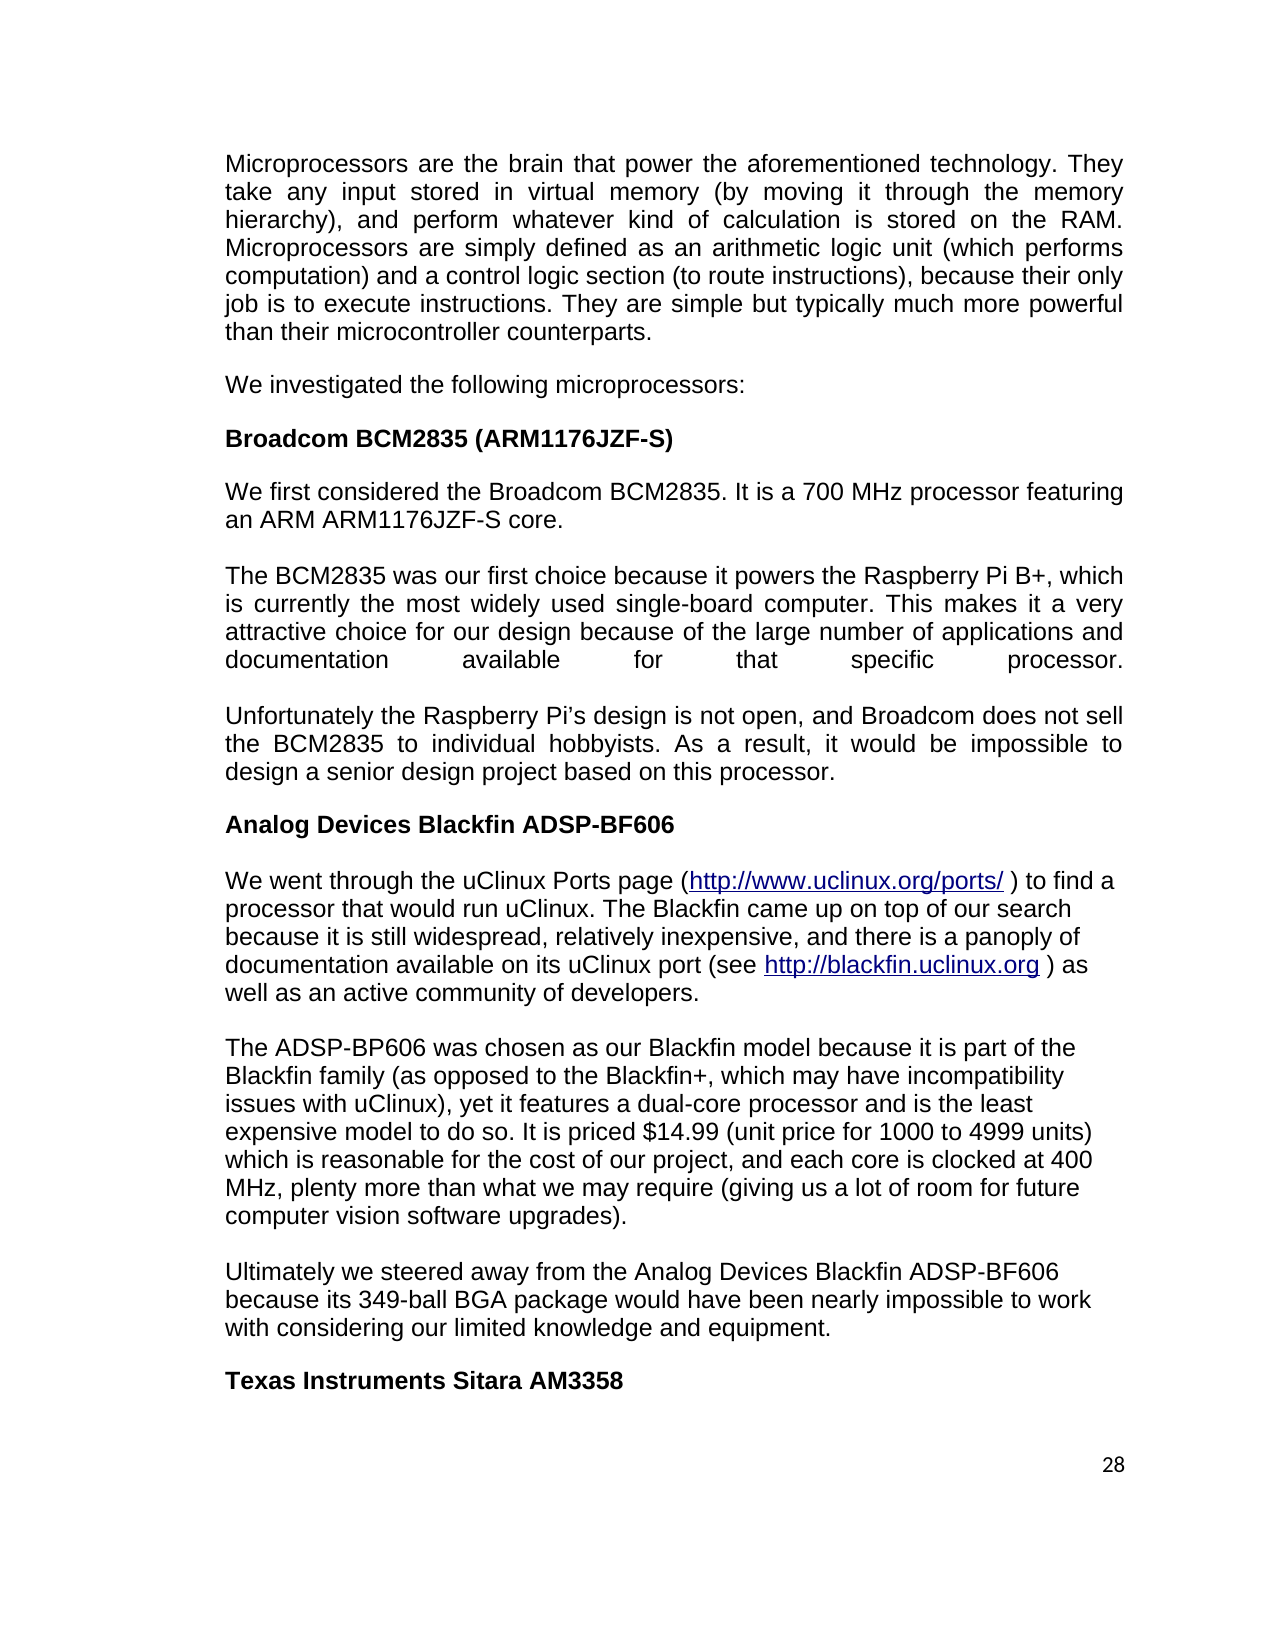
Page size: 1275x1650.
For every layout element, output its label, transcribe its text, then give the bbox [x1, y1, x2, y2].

text Microprocessors are the brain that power the aforementioned technology. They take any input stored in virtual memory (by moving it through the memory hierarchy), and perform whatever kind of calculation is stored on the RAM. Microprocessors are simply defined as an arithmetic logic unit (which performs computation) and a control logic section (to route instructions), because their only job is to execute instructions. They are simple but typically much more powerful than their microcontroller counterparts. [225, 150, 1125, 345]
text We first considered the Broadcom BCM2835. It is a 700 MHz processor featuring an ARM ARM1176JZF-S core. [225, 478, 1125, 534]
text We investigated the following microprocessors: [225, 371, 1125, 399]
text The BCM2835 was our first choice because it powers the Raspberry Pi B+, which is currently the most widely used single-board computer. This makes it a very attractive choice for our design because of the large number of applications and documentation available for that specific processor. Unfortunately the Raspberry Pi’s design is not open, and Broadcom does not sell the BCM2835 to individual hobbyists. As a result, it would be impossible to design a senior design project based on this processor. [225, 534, 1125, 785]
text Analog Devices Blackfin ADSP-BF606 We went through the uClinux Ports page (http://www.uclinux.org/ports/ ) to find a processor that would run uClinux. The Blackfin came up on top of our search because it is still widespread, relatively inexpensive, and there is a panoply of documentation available on its uClinux port (see http://blackfin.uclinux.org ) as well as an active community of developers. The ADSP-BP606 was chosen as our Blackfin model because it is part of the Blackfin family (as opposed to the Blackfin+, which may have incompatibility issues with uClinux), yet it features a dual-core processor and is the least expensive model to do so. It is priced $14.99 (unit price for 1000 to 4999 units) which is reasonable for the cost of our project, and each core is clocked at 400 MHz, plenty more than what we may require (giving us a lot of room for future computer vision software upgrades). Ultimately we steered away from the Analog Devices Blackfin ADSP-BF606 because its 349-ball BGA package would have been nearly impossible to work with considering our limited knowledge and equipment. [225, 811, 1125, 1341]
text Texas Instruments Sitara AM3358 [225, 1367, 1125, 1395]
text Broadcom BCM2835 (ARM1176JZF-S) [225, 424, 1125, 478]
